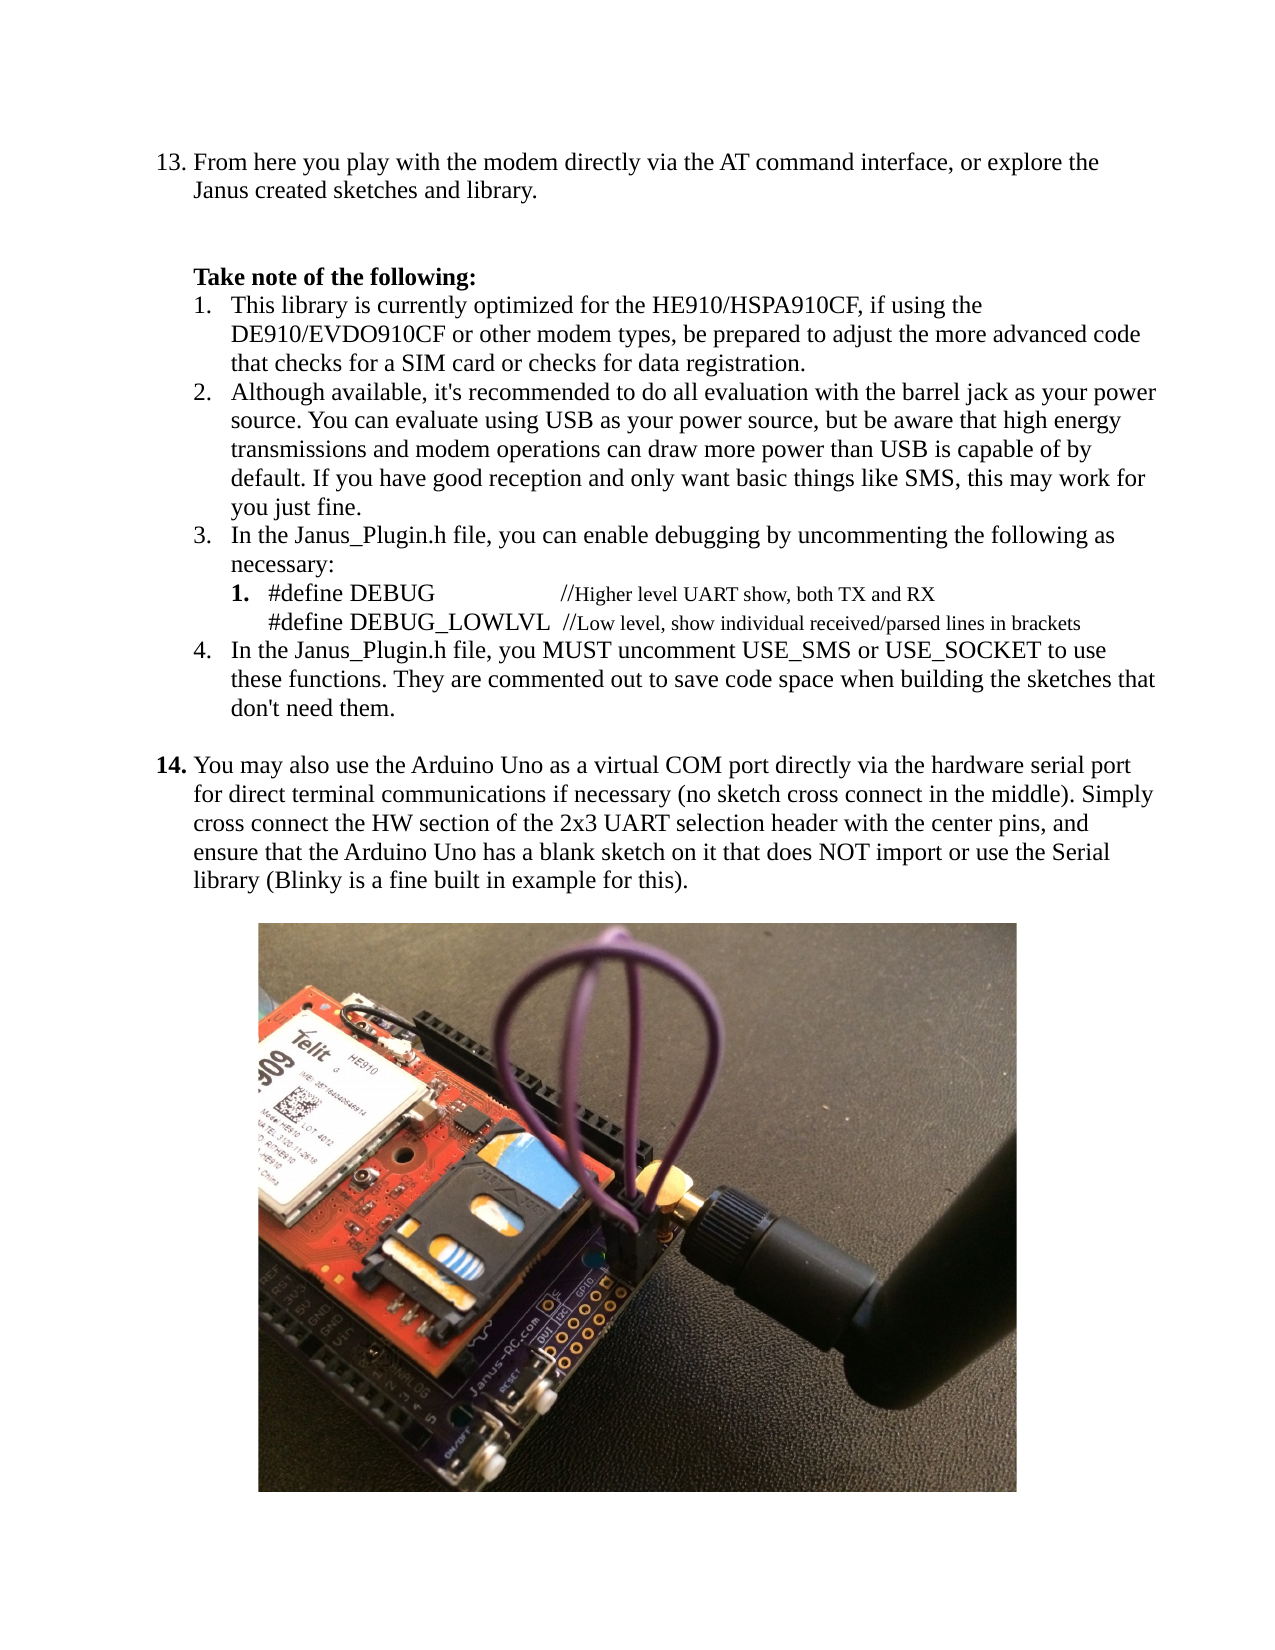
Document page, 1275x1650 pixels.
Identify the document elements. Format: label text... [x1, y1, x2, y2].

list From here you play with the modem directly via the AT command interface, or explore the Janus created sketches and library. [156, 147, 1157, 204]
list In the Janus_Plugin.h file, you can enable debugging by uncommenting the following as necessary: [193, 521, 1157, 578]
list In the Janus_Plugin.h file, you MUST uncomment USE_SMS or USE_SOCKET to use these functions. They are commented out to save code space when building the sketches that don't need them. [193, 636, 1157, 722]
list Take note of the following: [156, 262, 1157, 291]
list This library is currently optimized for the HE910/HSPA910CF, if using the DE910/EVDO910CF or other modem types, be prepared to adjust the more advanced code that checks for a SIM card or checks for data registration. [193, 291, 1157, 377]
list Although available, it's recommended to do all evaluation with the barrel jack as your power source. You can evaluate using USB as your power source, but be aware that high energy transmissions and modem operations can draw more power than USB is capable of by default. If you have good reception and only want basic things like SMS, this may work for you just fine. [193, 377, 1157, 521]
picture [258, 923, 1017, 1492]
list #define DEBUG //Higher level UART show, both TX and RX #define DEBUG_LOWLVL //Low level, show individual received/parsed lines in brackets [231, 578, 1157, 636]
list You may also use the Arduino Uno as a virtual COM port directly via the hardware serial port for direct terminal communications if necessary (no sketch cross connect in the middle). Simply cross connect the HW section of the 2x3 UART selection header with the center pins, and ensure that the Arduino Uno has a blank sketch on it that does NOT import or use the Serial library (Blinky is a fine built in example for this). [156, 751, 1157, 894]
